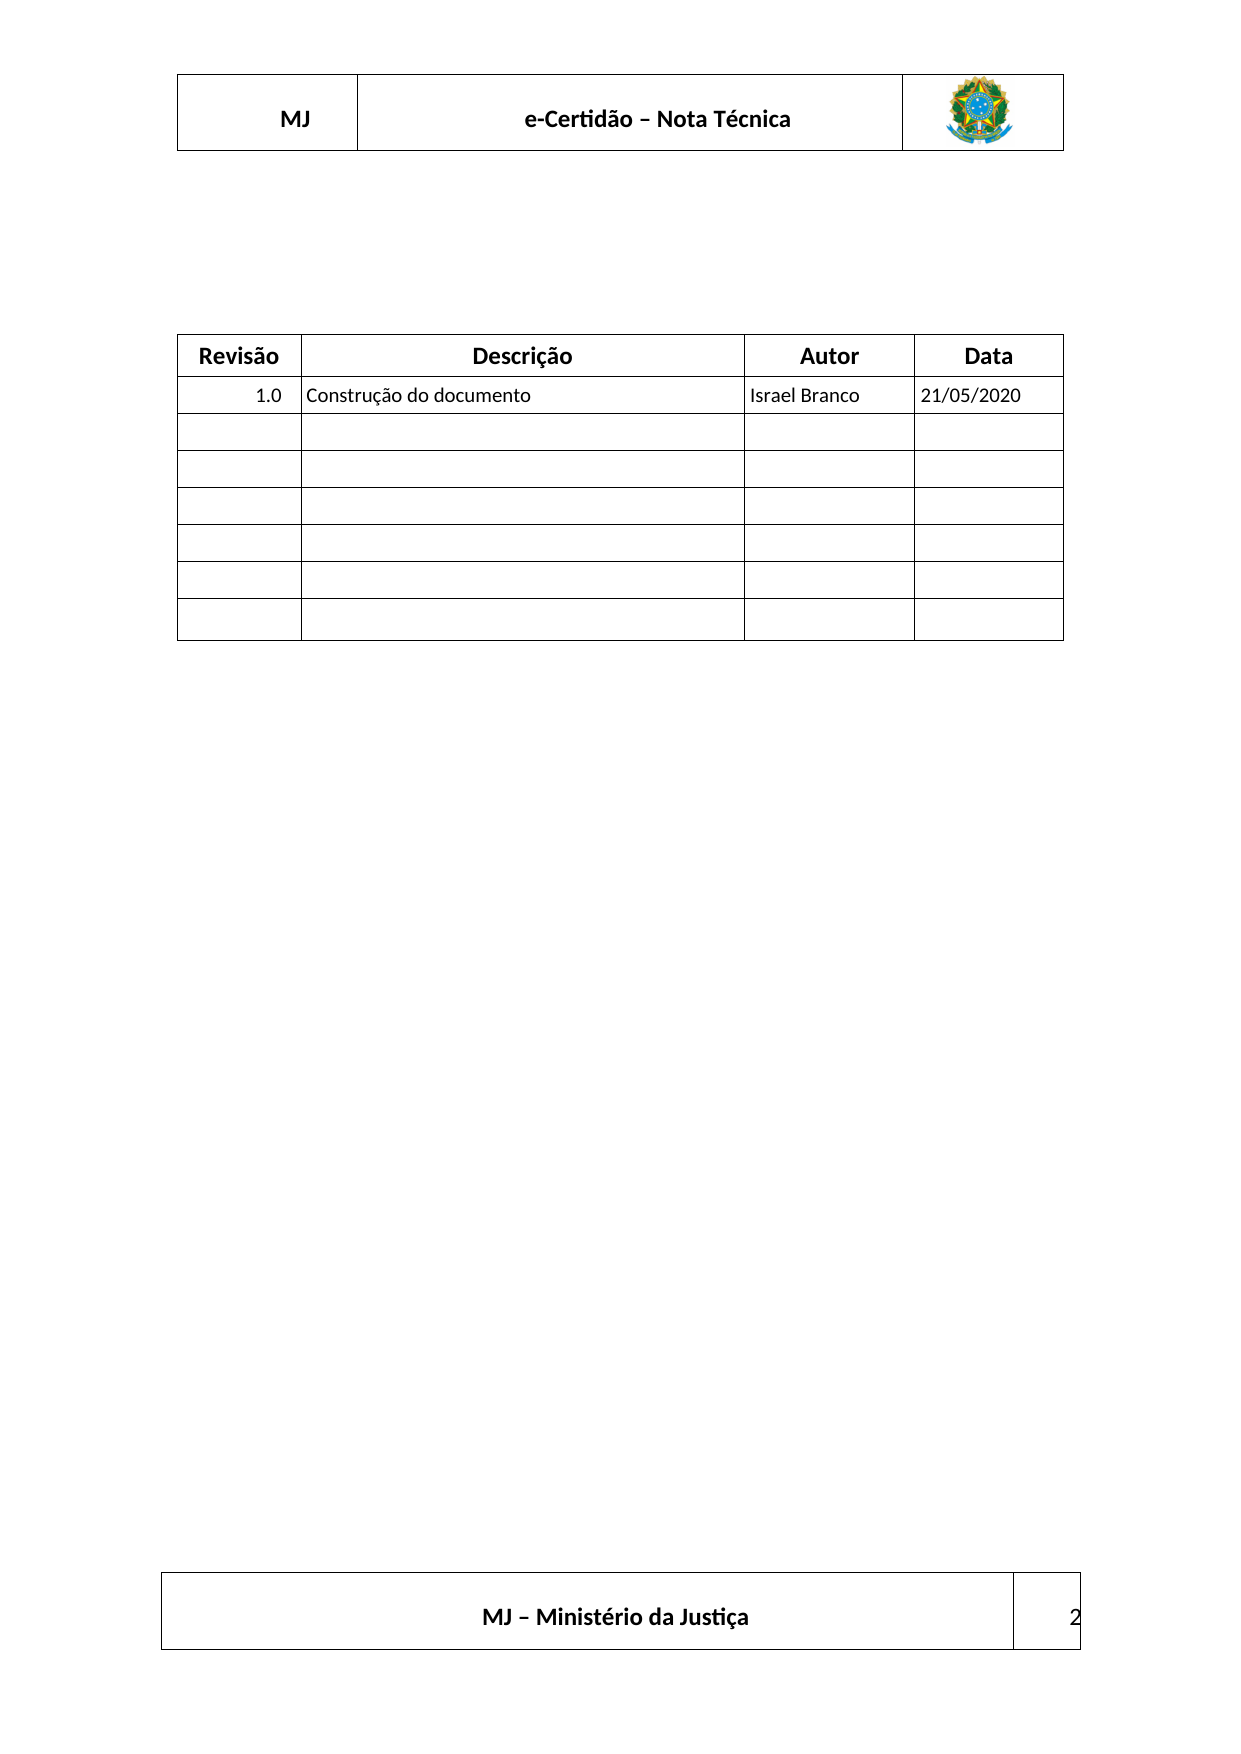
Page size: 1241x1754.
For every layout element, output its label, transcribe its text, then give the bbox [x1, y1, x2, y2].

table_cell Construção do documento [302, 377, 744, 413]
table_cell 1.0 [178, 377, 301, 413]
table_cell [745, 414, 914, 450]
table_cell Israel Branco [745, 377, 914, 413]
picture [944, 75, 1020, 149]
table_cell [745, 488, 914, 524]
table_header Revisão [178, 335, 301, 376]
table_cell [178, 562, 301, 598]
table_cell [302, 414, 744, 450]
table_header Autor [745, 335, 914, 376]
table_cell [915, 562, 1063, 598]
table_cell [178, 414, 301, 450]
table_cell [915, 488, 1063, 524]
table_cell [745, 562, 914, 598]
table_cell [302, 525, 744, 561]
table_cell [178, 451, 301, 487]
table_cell [302, 451, 744, 487]
table_cell [745, 599, 914, 640]
table_cell [745, 451, 914, 487]
table_cell [178, 525, 301, 561]
table_cell [302, 599, 744, 640]
table_cell [915, 525, 1063, 561]
table_cell [745, 525, 914, 561]
table_cell [178, 599, 301, 640]
table_cell [915, 599, 1063, 640]
table_cell 21/05/2020 [915, 377, 1063, 413]
table_cell [302, 488, 744, 524]
table_header Data [915, 335, 1063, 376]
table_header Descrição [302, 335, 744, 376]
table_cell [915, 451, 1063, 487]
table_cell [915, 414, 1063, 450]
table_cell [302, 562, 744, 598]
table_cell [178, 488, 301, 524]
